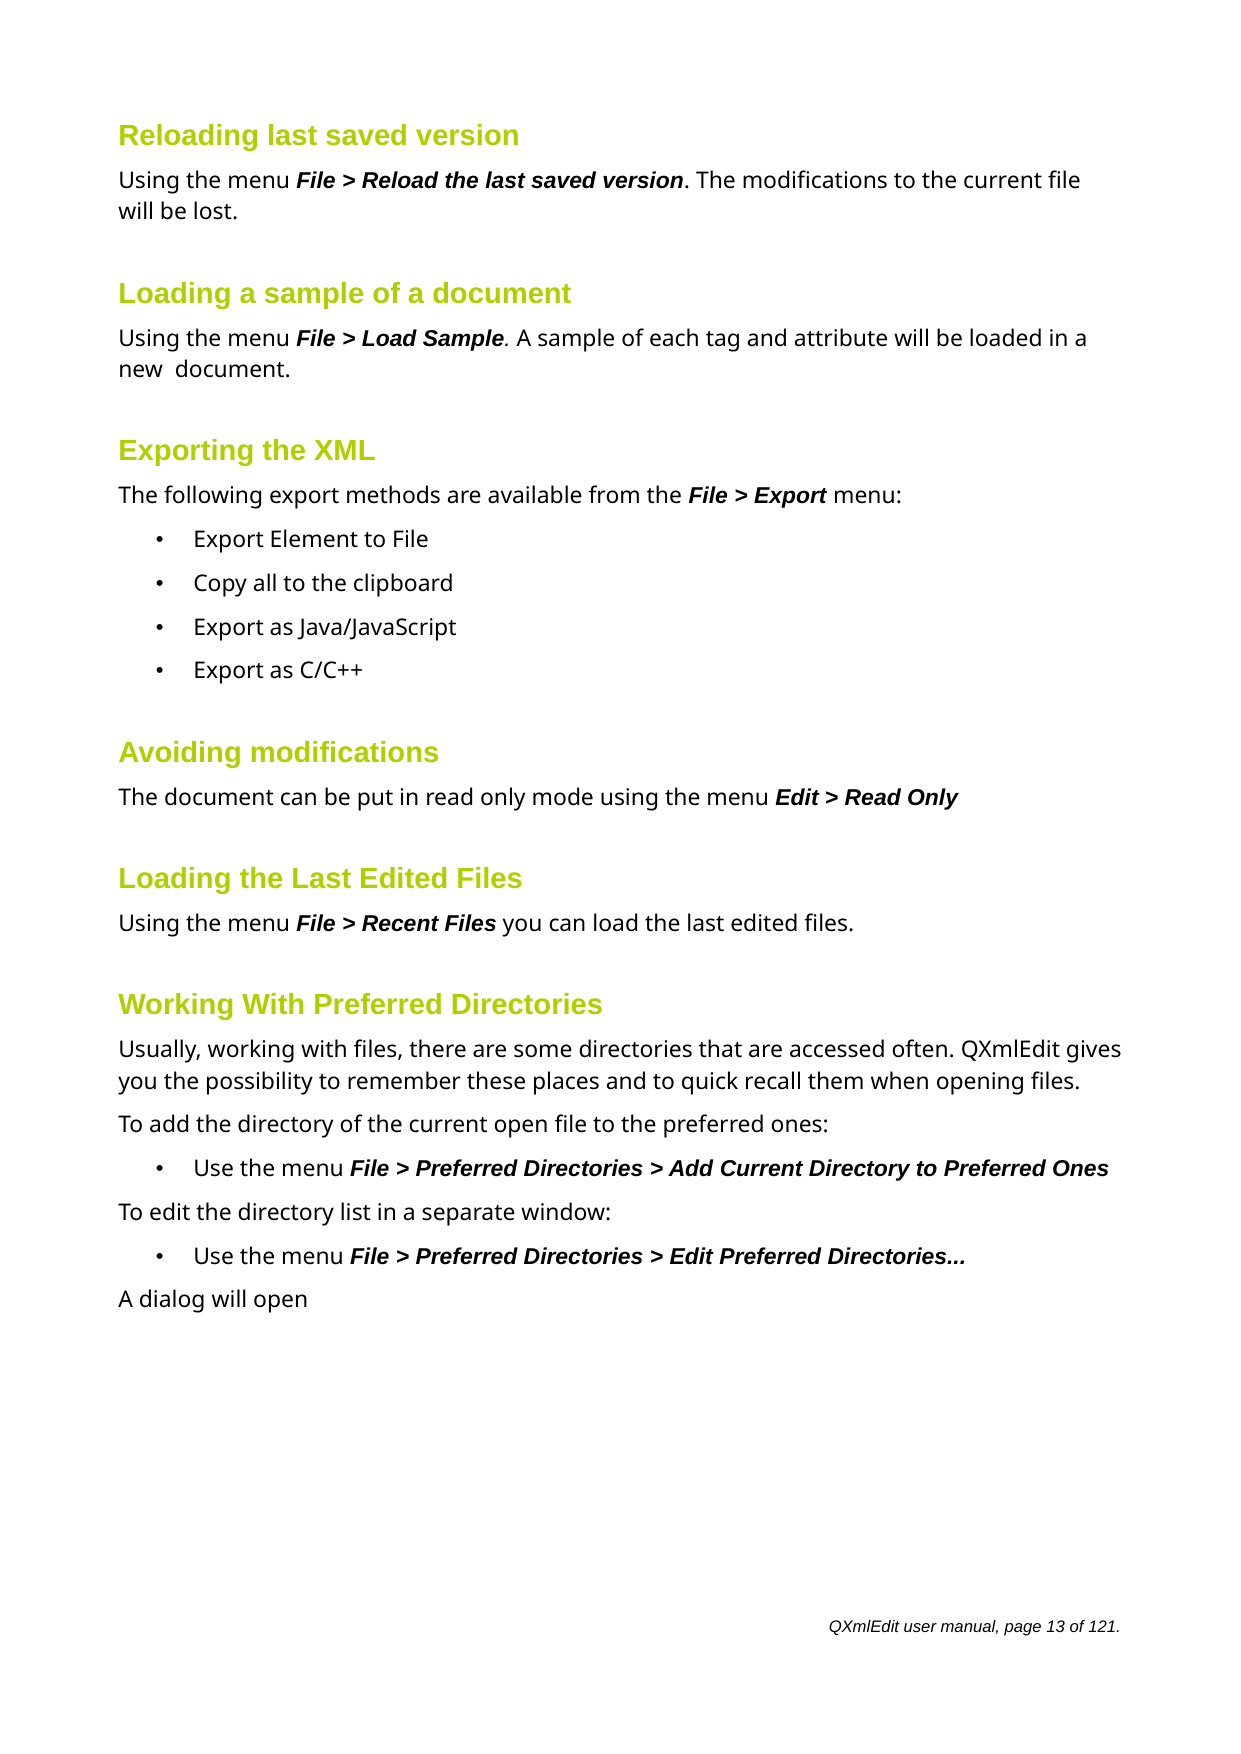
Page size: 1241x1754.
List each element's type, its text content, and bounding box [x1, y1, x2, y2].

list Export as C/C++ [156, 654, 1122, 686]
text Using the menu File > Recent Files you can load the last edited files. [118, 907, 1122, 938]
text Using the menu File > Load Sample. A sample of each tag and attribute will be loaded in a new document. [118, 322, 1122, 384]
text A dialog will open [118, 1283, 1122, 1314]
list Export Element to File [156, 523, 1122, 554]
list Copy all to the clipboard [156, 567, 1122, 598]
subtitle Working With Preferred Directories [118, 987, 1122, 1021]
text Usually, working with files, there are some directories that are accessed often. QXmlEdit gives you the possibility to remember these places and to quick recall them when opening files. [118, 1033, 1122, 1096]
text To add the directory of the current open file to the preferred ones: [118, 1108, 1122, 1139]
text The document can be put in read only mode using the menu Edit > Read Only [118, 781, 1122, 812]
list Use the menu File > Preferred Directories > Add Current Directory to Preferred Ones [156, 1152, 1122, 1183]
text The following export methods are available from the File > Export menu: [118, 479, 1122, 511]
subtitle Avoiding modifications [118, 735, 1122, 768]
text To edit the directory list in a separate window: [118, 1196, 1122, 1227]
subtitle Exporting the XML [118, 433, 1122, 467]
subtitle Loading the Last Edited Files [118, 861, 1122, 894]
subtitle Reloading last saved version [118, 118, 1122, 152]
list Export as Java/JavaScript [156, 611, 1122, 642]
list Use the menu File > Preferred Directories > Edit Preferred Directories... [156, 1239, 1122, 1271]
text Using the menu File > Reload the last saved version. The modifications to the current file will be lost. [118, 164, 1122, 227]
subtitle Loading a sample of a document [118, 276, 1122, 309]
